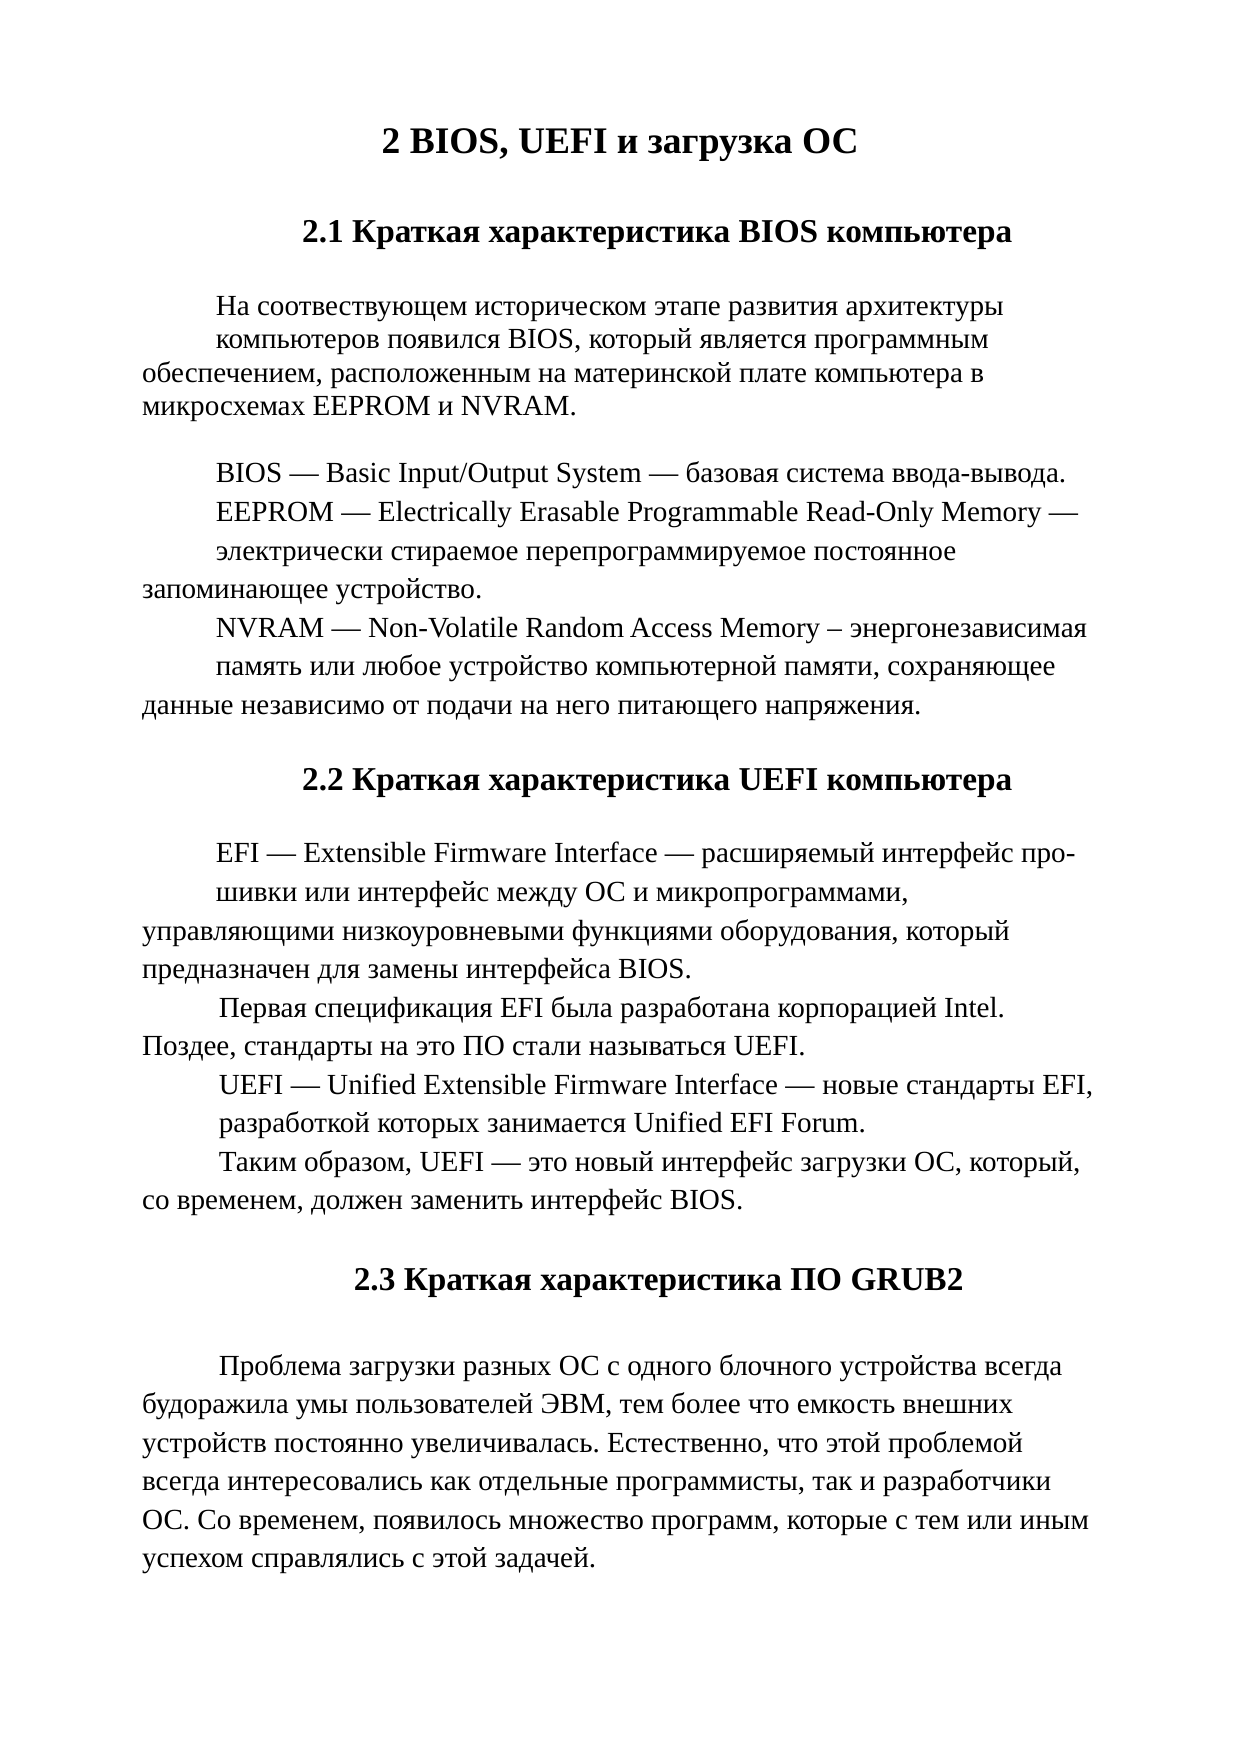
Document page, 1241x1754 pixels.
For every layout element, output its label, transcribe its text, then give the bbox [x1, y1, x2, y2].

subtitle 2 BIOS, UEFI и загрузка ОС [142, 118, 1098, 161]
text память или любое устройство компьютерной памяти, сохраняющее данные независимо от подачи на него питающего напряжения. [142, 648, 1098, 720]
text Проблема загрузки разных ОС с одного блочного устройства всегда будоражила умы пользователей ЭВМ, тем более что емкость внешних устройств постоянно увеличивалась. Естественно, что этой проблемой всегда интересовались как отдельные программисты, так и разработчики ОС. Со временем, появилось множество программ, которые с тем или иным успехом справлялись с этой задачей. [142, 1348, 1098, 1574]
text шивки или интерфейс между ОС и микропрограммами, управляющими низкоуровневыми функциями оборудования, который предназначен для замены интерфейса BIOS. [142, 874, 1098, 985]
text разработкой которых занимается Unified EFI Forum. [142, 1105, 1098, 1139]
text На соотвествующем историческом этапе развития архитектуры [142, 288, 1098, 321]
text 2.2 Краткая характеристика UEFI компьютера [142, 759, 1098, 797]
text Таким образом, UEFI — это новый интерфейс загрузки ОС, который, со временем, должен заменить интерфейс BIOS. [142, 1144, 1098, 1216]
text BIOS — Basic Input/Output System — базовая система ввода-вывода. [142, 456, 1098, 489]
text NVRAM — Non-Volatile Random Access Memory – энергонезависимая [142, 610, 1098, 643]
text компьютеров появился BIOS, который является программным обеспечением, расположенным на материнской плате компьютера в микросхемах EEPROM и NVRAM. [142, 321, 1098, 422]
text 2.3 Краткая характеристика ПО GRUB2 [142, 1259, 1098, 1298]
text 2.1 Краткая характеристика BIOS компьютера [142, 211, 1098, 249]
text UEFI — Unified Extensible Firmware Interface — новые стандарты EFI, [142, 1067, 1098, 1100]
text электрически стираемое перепрограммируемое постоянное запоминающее устройство. [142, 533, 1098, 605]
text EFI — Extensible Firmware Interface — расширяемый интерфейс про- [142, 836, 1098, 869]
text EEPROM — Electrically Erasable Programmable Read-Only Memory — [142, 494, 1098, 528]
text Первая спецификация EFI была разработана корпорацией Intel. Поздее, стандарты на это ПО стали называться UEFI. [142, 990, 1098, 1062]
